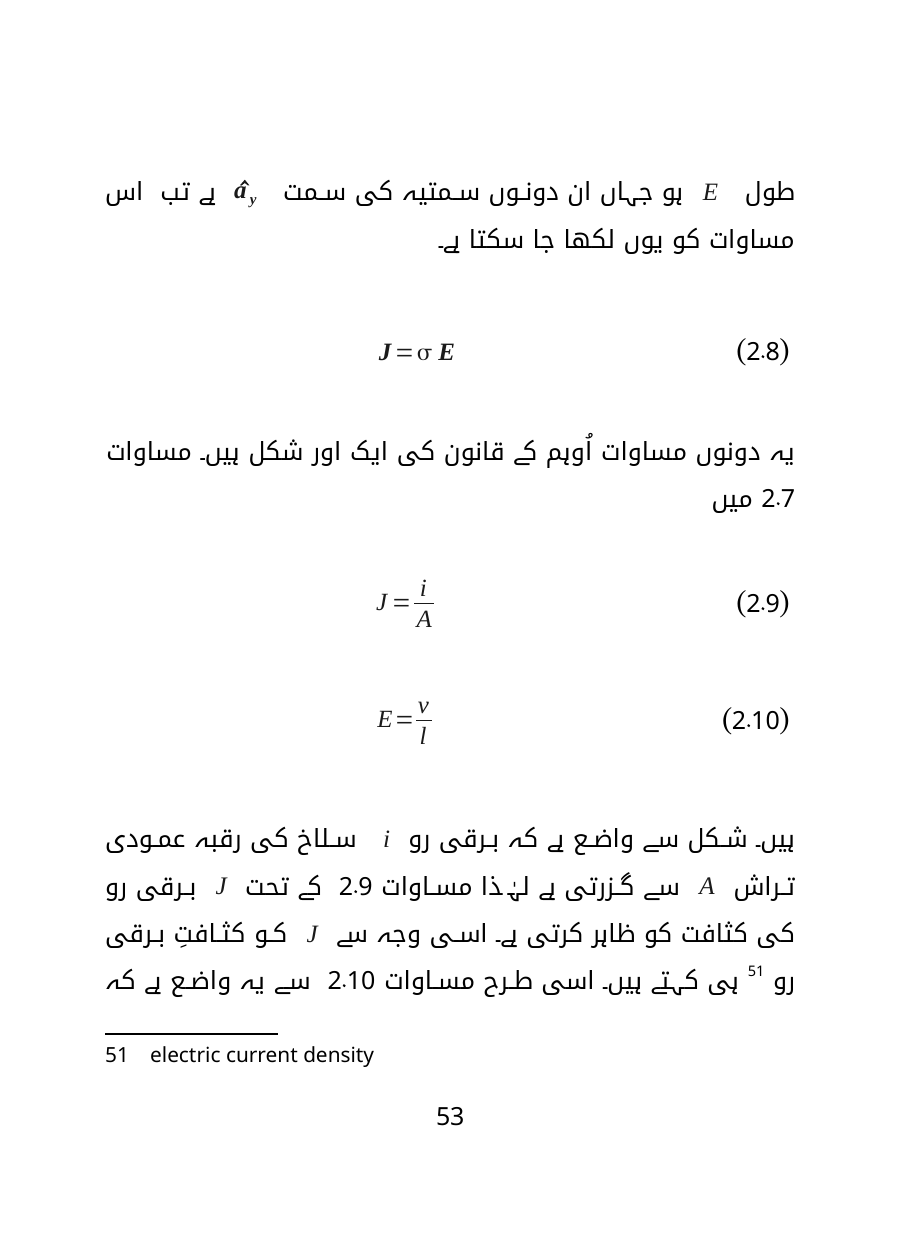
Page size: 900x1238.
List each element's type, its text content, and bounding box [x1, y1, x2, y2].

table_header (2.9) [696, 569, 795, 652]
text ہیں۔ شکل سے واضع ہے کہ برقی رو سلاخ کی رقبہ عمودی تراشسے گزرتی ہے لہٰذا مساوات 2.9 کے تحتبرقی رو کی کثافت کو ظاہر کرتی ہے۔ اسی وجہ سےکو کثافتِ برقی رو ہی کہتے ہیں۔ اسی طرح مساوات 2.10 سے یہ واضع ہے کہبرقی دباؤ کی شدت کو ظاہر کرتی ہے اور یوں کو برقی میدان کی شدت کہتے ہیں۔جہاں متن سے واضح ہو کہ برقی میدان کی بات ہو رہی ہے وہاں اس نام کو چھوٹا کر کےکو میدانی شدت سے پکارا جاتا ہے۔برقی میدان سے مُراد کسی چارج کے اِردگرد وہ جگہ ہے جس میں اس چارج کا اثر محسوس کیا جاتا ہے۔ [105, 815, 795, 1005]
table_header (2.10) [696, 686, 795, 769]
table_header [105, 569, 696, 652]
table_header [105, 323, 718, 394]
table_header [105, 686, 696, 769]
text electric current density [105, 1040, 795, 1068]
table_header (2.8) [718, 323, 795, 394]
text اگر شکل میں سمتیہکی طول ہو اور سمتیہکی طول ہو جہاں ان دونوں سمتیہ کی سمت ہے تب اس مساوات کو یوں لکھا جا سکتا ہے۔ [105, 168, 795, 263]
text یہ دونوں مساوات اُوہم کے قانون کی ایک اور شکل ہیں۔ مساوات 2.7 میں [105, 428, 795, 523]
